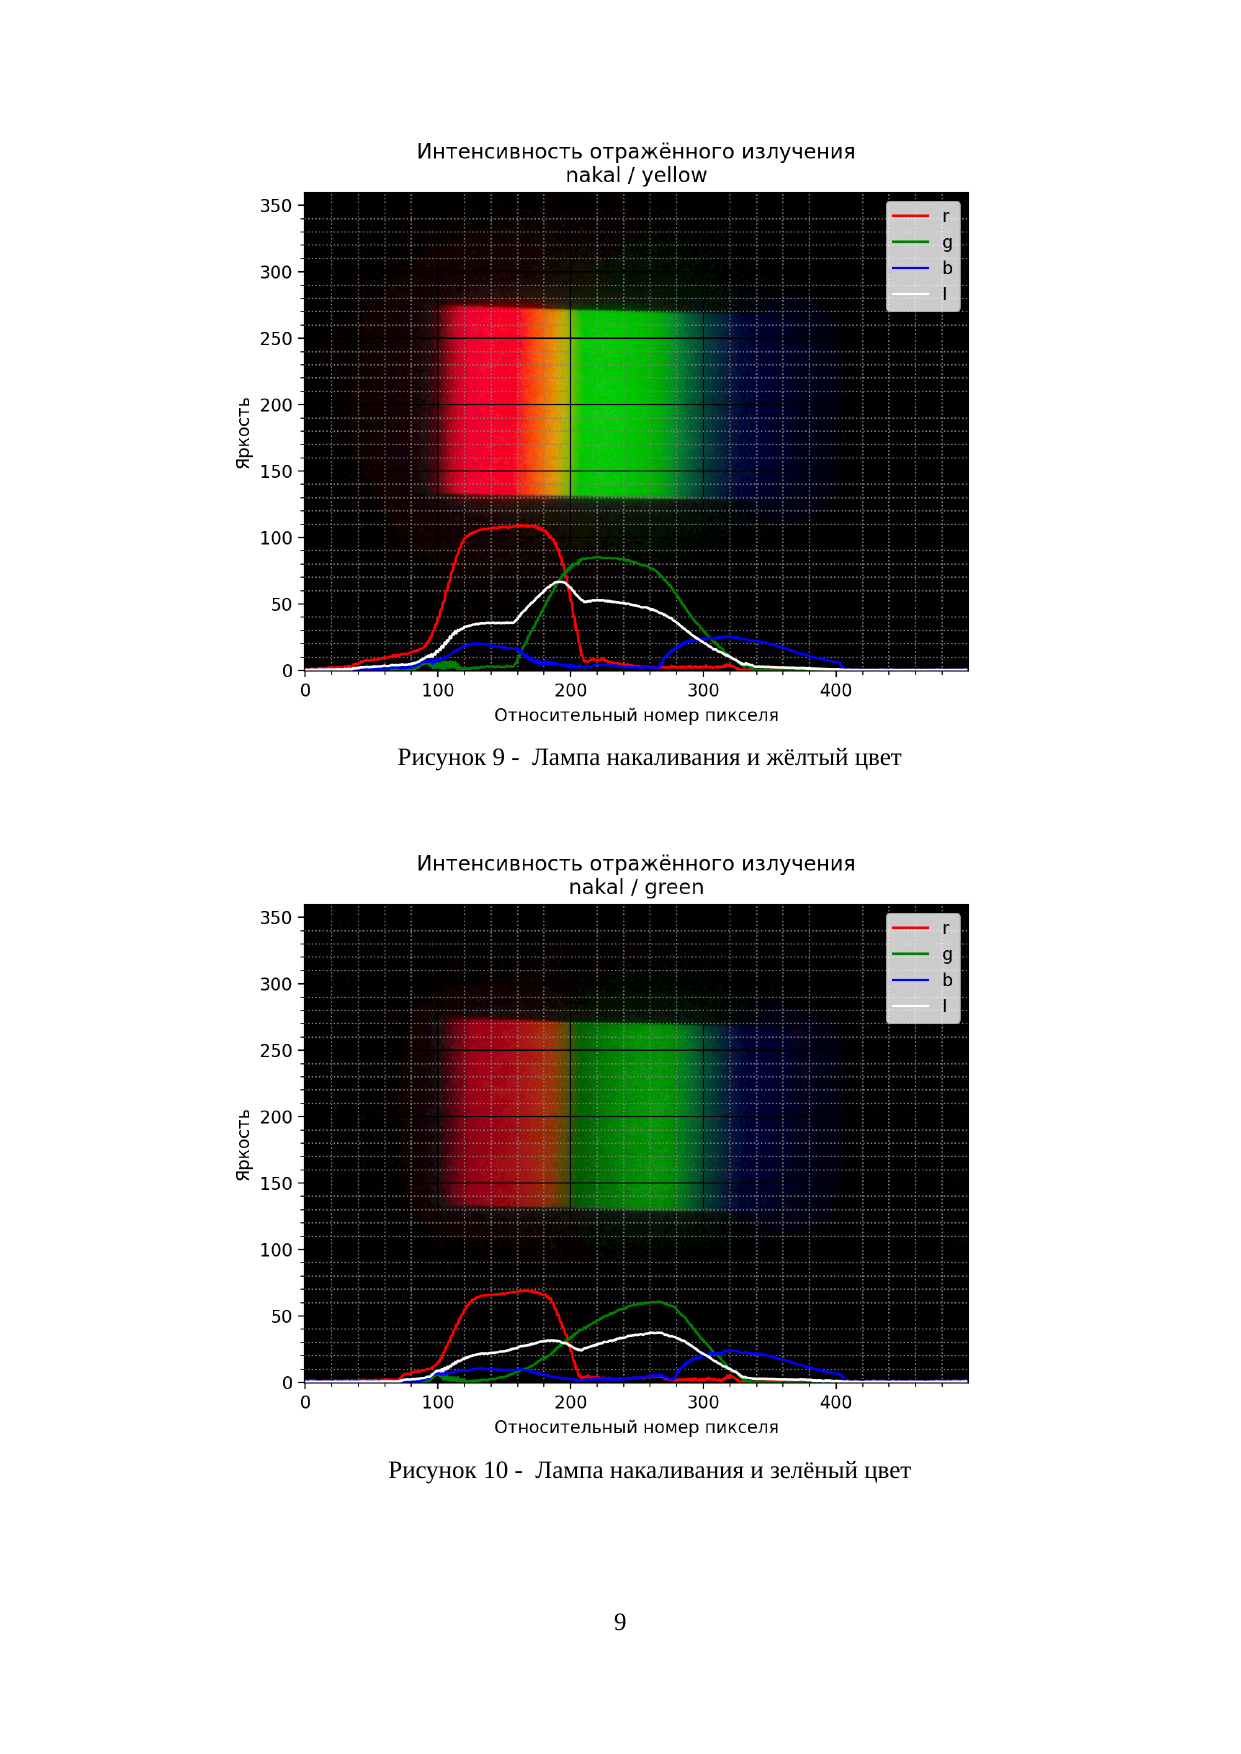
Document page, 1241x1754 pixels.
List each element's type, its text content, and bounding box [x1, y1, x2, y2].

text Рисунок 9 - Лампа накаливания и жёлтый цвет [177, 739, 1122, 771]
text Рисунок 10 - Лампа накаливания и зелёный цвет [177, 1451, 1122, 1484]
picture [0, 118, 1241, 739]
picture [0, 830, 1241, 1451]
